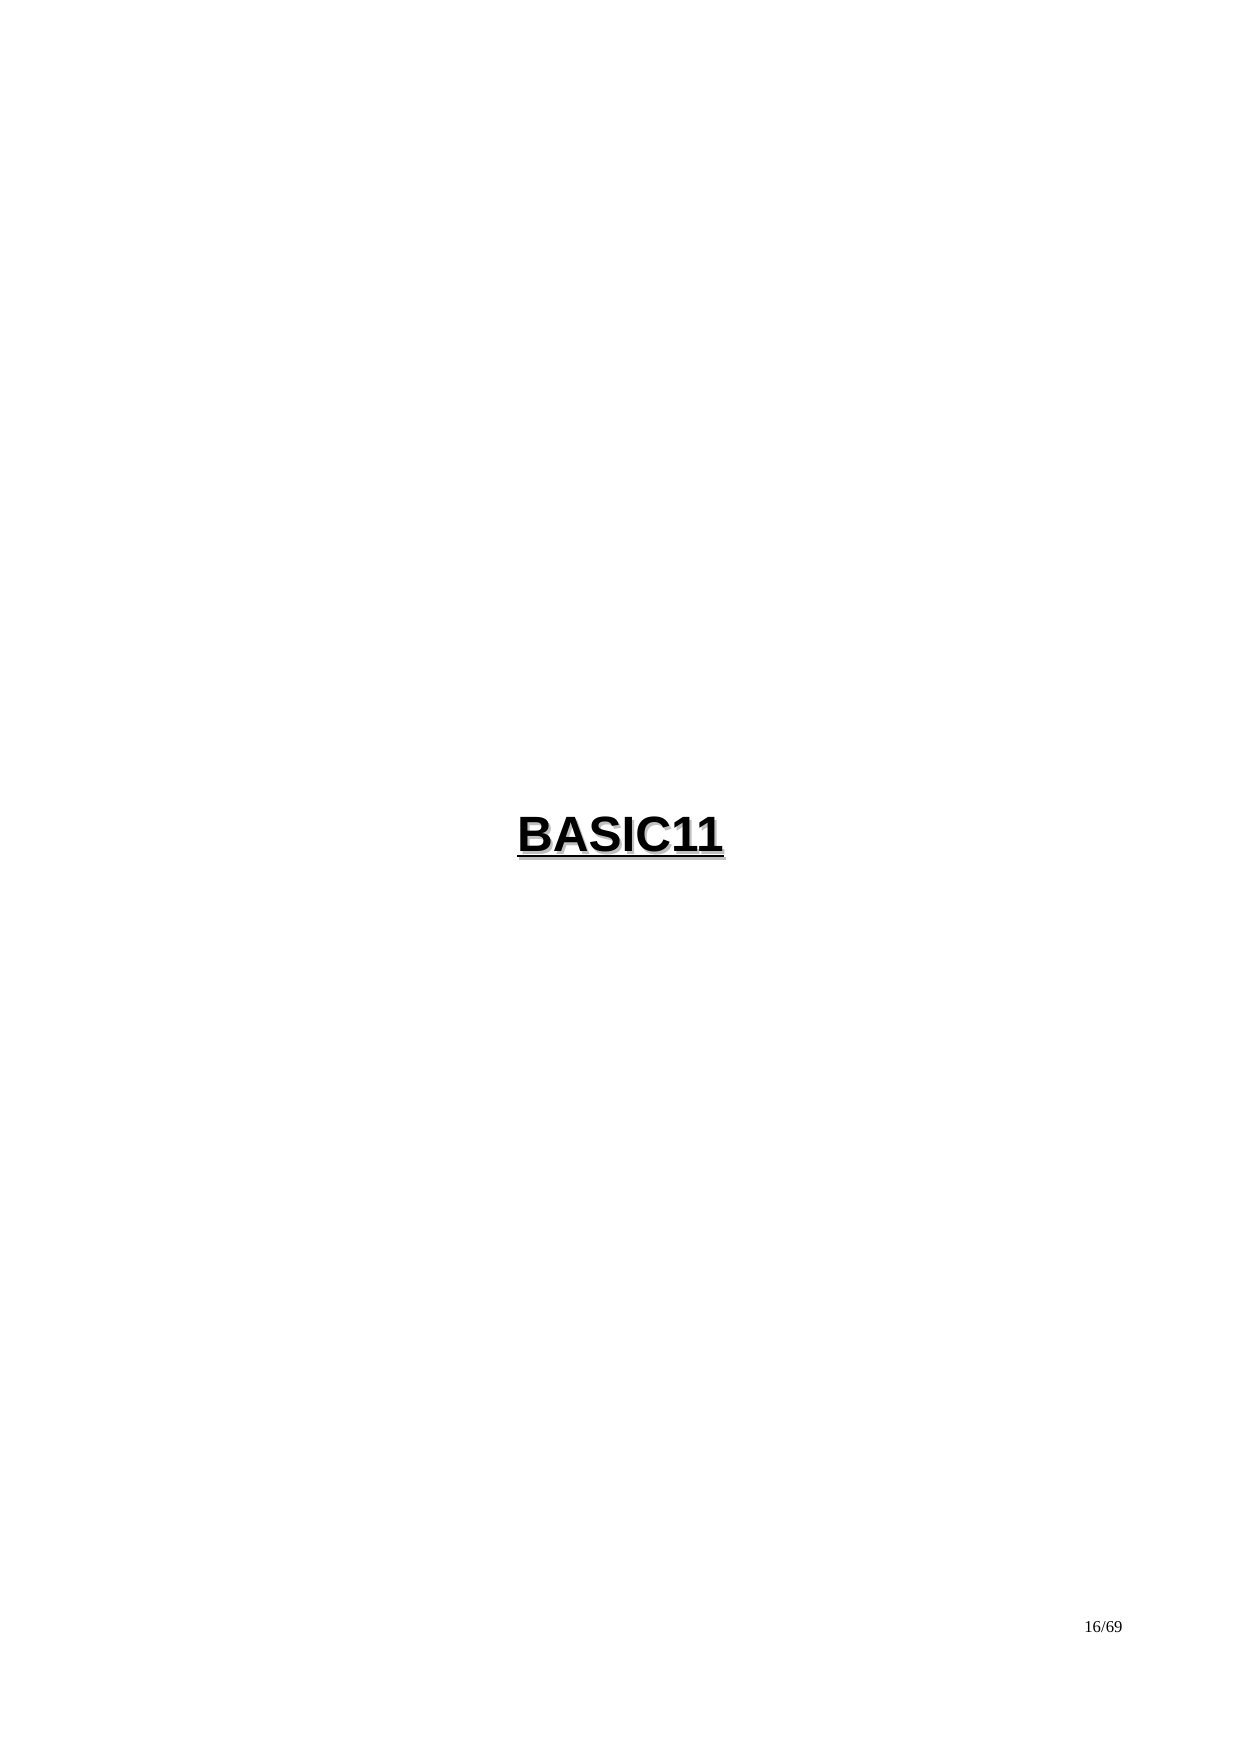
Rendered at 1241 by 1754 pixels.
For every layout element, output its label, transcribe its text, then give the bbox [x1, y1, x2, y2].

subtitle BASIC11 [118, 805, 1122, 862]
